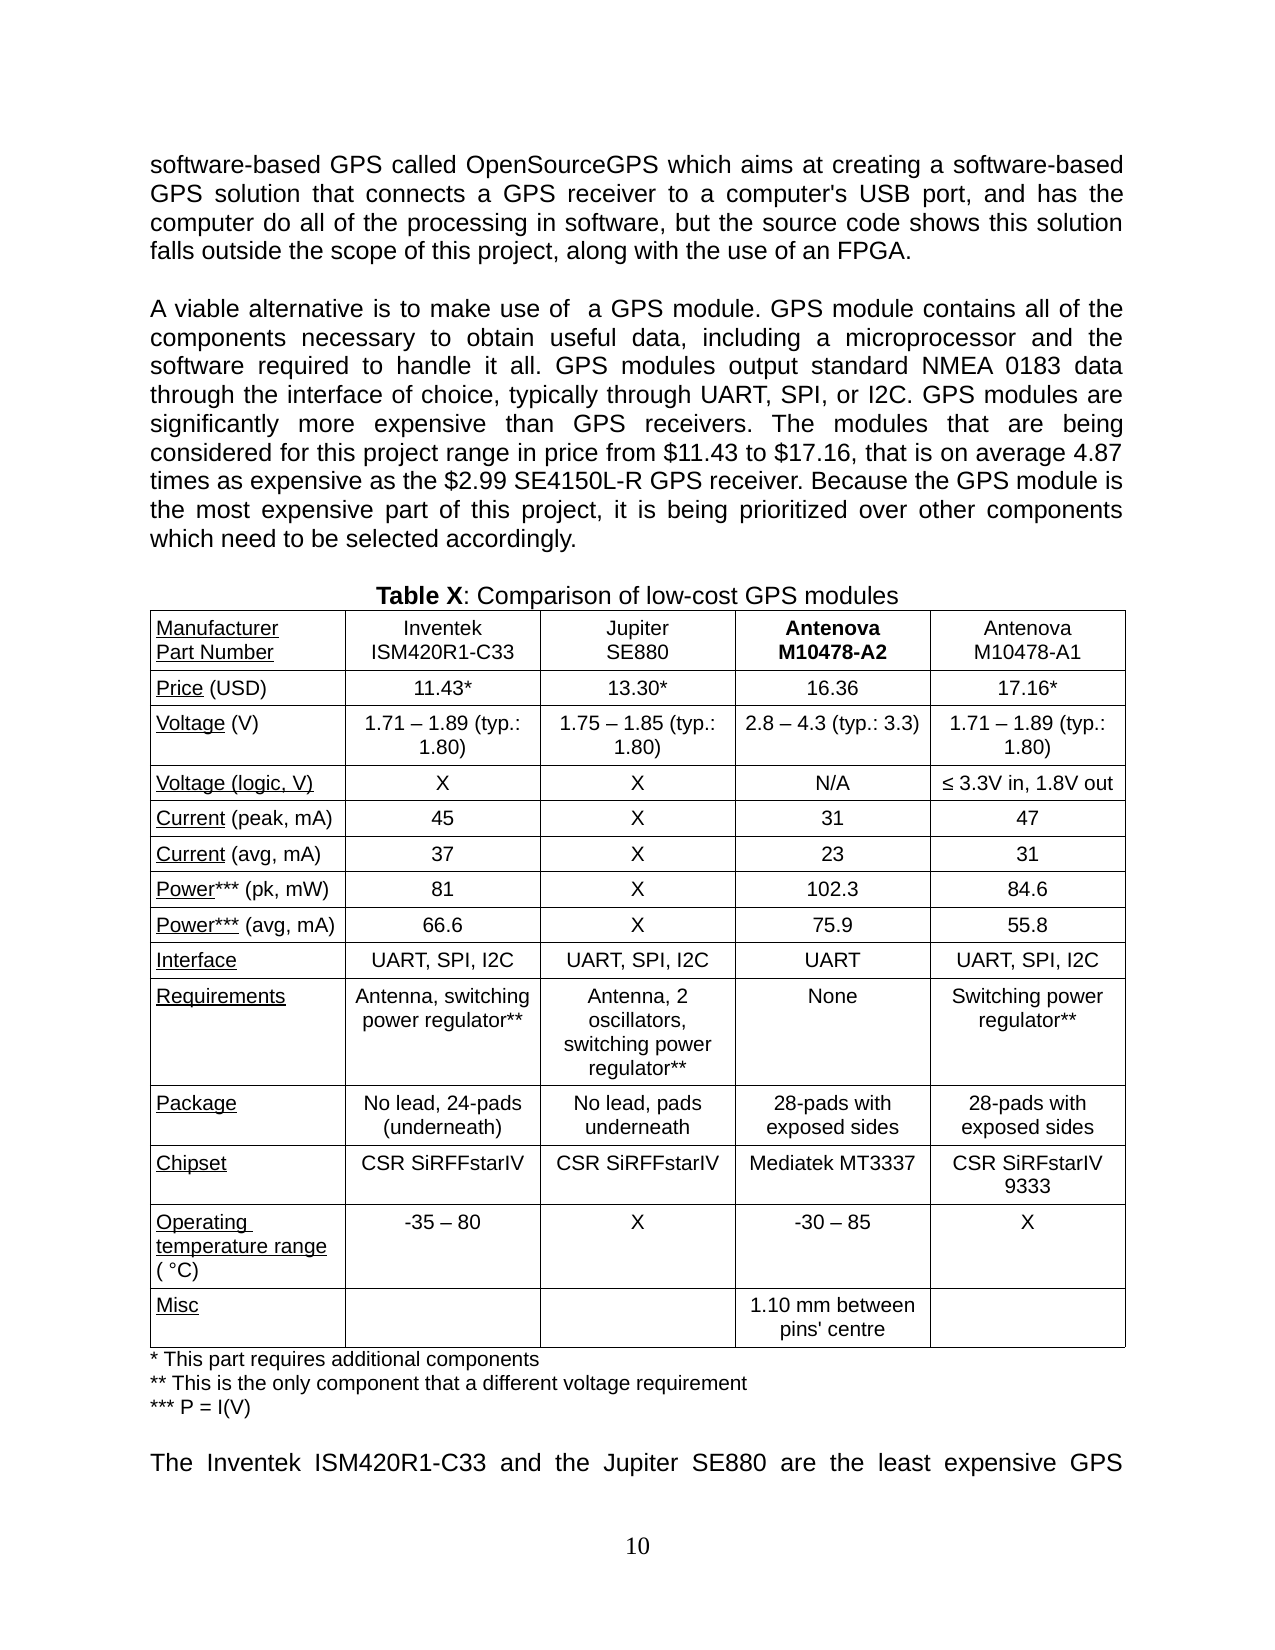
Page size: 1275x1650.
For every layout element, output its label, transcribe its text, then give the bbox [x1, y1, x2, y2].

table_cell Interface [151, 943, 345, 978]
table_cell [931, 1289, 1125, 1347]
table_cell No lead, 24-pads (underneath) [346, 1086, 540, 1144]
table_cell Power*** (avg, mA) [151, 908, 345, 942]
table_header Antenova M10478-A2 [736, 611, 930, 669]
table_cell 55.8 [931, 908, 1125, 942]
table_cell CSR SiRFstarIV 9333 [931, 1146, 1125, 1204]
table_cell Antenna, 2 oscillators, switching power regulator** [541, 979, 735, 1085]
table_cell UART, SPI, I2C [931, 943, 1125, 978]
table_cell X [541, 766, 735, 800]
table_cell Package [151, 1086, 345, 1144]
table_cell UART, SPI, I2C [541, 943, 735, 978]
table_cell 1.71 – 1.89 (typ.: 1.80) [931, 706, 1125, 764]
table_cell N/A [736, 766, 930, 800]
table_cell Operating temperature range ( °C) [151, 1205, 345, 1287]
table_cell 28-pads with exposed sides [736, 1086, 930, 1144]
table_cell Voltage (V) [151, 706, 345, 764]
table_cell Power*** (pk, mW) [151, 872, 345, 907]
table_cell 102.3 [736, 872, 930, 907]
table_cell X [346, 766, 540, 800]
table_cell CSR SiRFFstarIV [346, 1146, 540, 1204]
table_header Inventek ISM420R1-C33 [346, 611, 540, 669]
table_cell None [736, 979, 930, 1085]
text Table X: Comparison of low-cost GPS modules [150, 581, 1125, 610]
table_cell 1.71 – 1.89 (typ.: 1.80) [346, 706, 540, 764]
table_cell Voltage (logic, V) [151, 766, 345, 800]
table_cell Current (avg, mA) [151, 837, 345, 871]
table_cell Current (peak, mA) [151, 801, 345, 836]
text *** P = I(V) [150, 1395, 1125, 1419]
table_cell Switching power regulator** [931, 979, 1125, 1085]
table_cell Antenna, switching power regulator** [346, 979, 540, 1085]
table_cell 11.43* [346, 671, 540, 705]
table_cell 2.8 – 4.3 (typ.: 3.3) [736, 706, 930, 764]
text A viable alternative is to make use of a GPS module. GPS module contains all of the components necessary to obtain useful data, including a microprocessor and the software required to handle it all. GPS modules output standard NMEA 0183 data through the interface of choice, typically through UART, SPI, or I2C. GPS modules are significantly more expensive than GPS receivers. The modules that are being considered for this project range in price from $11.43 to $17.16, that is on average 4.87 times as expensive as the $2.99 SE4150L-R GPS receiver. Because the GPS module is the most expensive part of this project, it is being prioritized over other components which need to be selected accordingly. [150, 294, 1125, 552]
table_cell 17.16* [931, 671, 1125, 705]
table_cell X [931, 1205, 1125, 1287]
table_cell X [541, 1205, 735, 1287]
table_cell 31 [736, 801, 930, 836]
table_cell -35 – 80 [346, 1205, 540, 1287]
table_cell Requirements [151, 979, 345, 1085]
table_header Jupiter SE880 [541, 611, 735, 669]
table_cell Mediatek MT3337 [736, 1146, 930, 1204]
table_cell Misc [151, 1289, 345, 1347]
table_cell No lead, pads underneath [541, 1086, 735, 1144]
table_cell 23 [736, 837, 930, 871]
table_cell UART, SPI, I2C [346, 943, 540, 978]
table_cell [346, 1289, 540, 1347]
text * This part requires additional components [150, 1348, 1125, 1371]
table_cell 66.6 [346, 908, 540, 942]
table_cell Price (USD) [151, 671, 345, 705]
table_header Manufacturer Part Number [151, 611, 345, 669]
table_cell 45 [346, 801, 540, 836]
table_cell 28-pads with exposed sides [931, 1086, 1125, 1144]
table_cell X [541, 908, 735, 942]
text software-based GPS called OpenSourceGPS which aims at creating a software-based GPS solution that connects a GPS receiver to a computer's USB port, and has the computer do all of the processing in software, but the source code shows this solution falls outside the scope of this project, along with the use of an FPGA. [150, 150, 1125, 265]
table_header Antenova M10478-A1 [931, 611, 1125, 669]
table_cell 81 [346, 872, 540, 907]
table_cell X [541, 872, 735, 907]
table_cell X [541, 801, 735, 836]
table_cell 75.9 [736, 908, 930, 942]
table_cell UART [736, 943, 930, 978]
table_cell -30 – 85 [736, 1205, 930, 1287]
table_cell [541, 1289, 735, 1347]
table_cell Chipset [151, 1146, 345, 1204]
text The Inventek ISM420R1-C33 and the Jupiter SE880 are the least expensive GPS [150, 1448, 1125, 1476]
table_cell ≤ 3.3V in, 1.8V out [931, 766, 1125, 800]
table_cell 16.36 [736, 671, 930, 705]
table_cell 84.6 [931, 872, 1125, 907]
table_cell 47 [931, 801, 1125, 836]
text ** This is the only component that a different voltage requirement [150, 1371, 1125, 1395]
table_cell X [541, 837, 735, 871]
table_cell 1.75 – 1.85 (typ.: 1.80) [541, 706, 735, 764]
table_cell 1.10 mm between pins' centre [736, 1289, 930, 1347]
table_cell CSR SiRFFstarIV [541, 1146, 735, 1204]
table_cell 31 [931, 837, 1125, 871]
table_cell 13.30* [541, 671, 735, 705]
table_cell 37 [346, 837, 540, 871]
